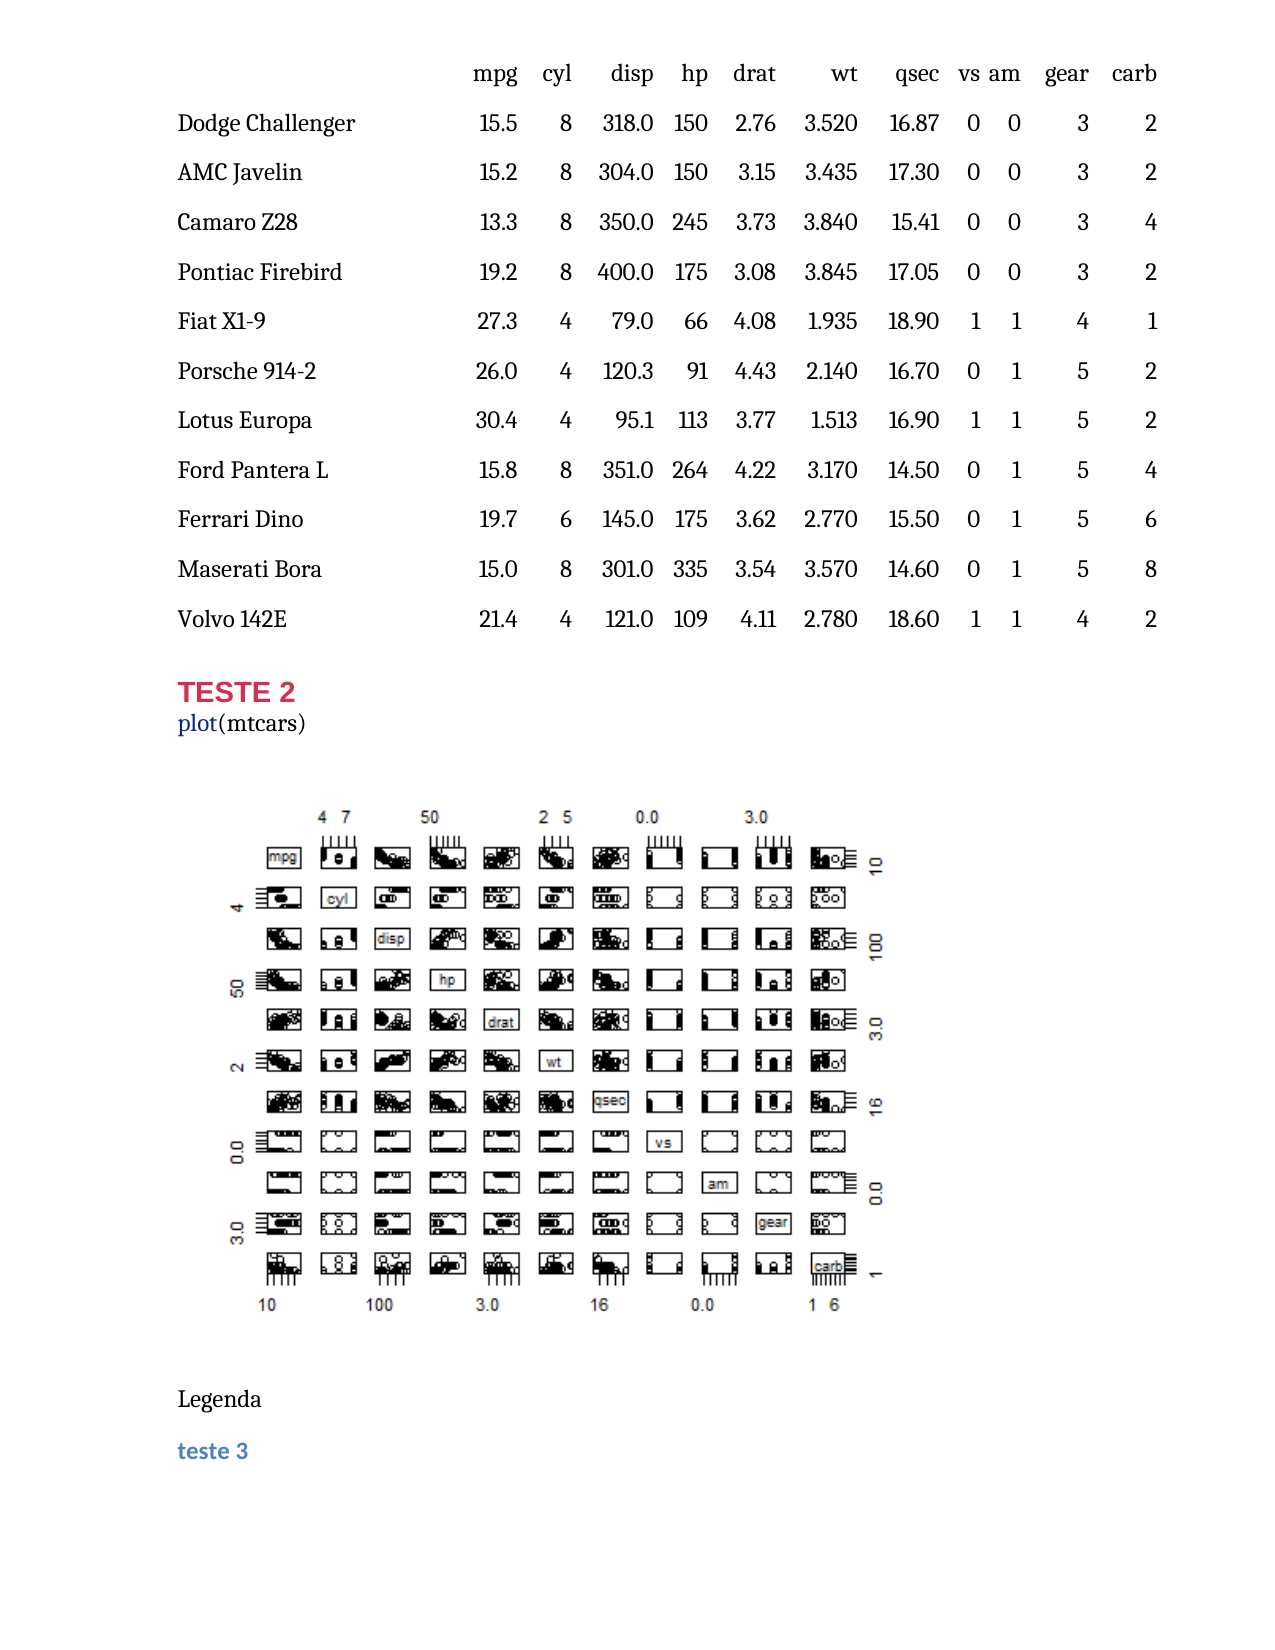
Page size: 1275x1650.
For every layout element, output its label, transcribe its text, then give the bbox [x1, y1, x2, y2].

table_cell 15.41 [858, 208, 939, 257]
table_cell 1 [939, 605, 980, 654]
table_cell 2 [1089, 605, 1157, 654]
table_cell 6 [1089, 505, 1157, 555]
table_cell 150 [653, 109, 708, 158]
table_cell 5 [1021, 505, 1089, 555]
table_header cyl [517, 59, 572, 109]
table_cell Dodge Challenger [177, 109, 449, 158]
table_cell 3.845 [776, 258, 857, 307]
table_cell 3.435 [776, 158, 857, 208]
table_cell 121.0 [572, 605, 653, 654]
table_cell 0 [980, 208, 1021, 257]
table_cell 27.3 [449, 307, 517, 357]
table_cell 109 [653, 605, 708, 654]
table_cell 4 [1089, 456, 1157, 505]
table_cell 350.0 [572, 208, 653, 257]
table_cell 1.513 [776, 406, 857, 456]
table_cell 1 [980, 357, 1021, 406]
table_header [177, 59, 449, 109]
table_cell 4 [1021, 605, 1089, 654]
table_cell 8 [517, 258, 572, 307]
table_cell 3.840 [776, 208, 857, 257]
table_cell 2 [1089, 406, 1157, 456]
table_cell 4 [517, 605, 572, 654]
table_cell 0 [939, 158, 980, 208]
table_cell 304.0 [572, 158, 653, 208]
table_cell 120.3 [572, 357, 653, 406]
table_cell Ford Pantera L [177, 456, 449, 505]
table_cell 15.50 [858, 505, 939, 555]
table_cell 15.8 [449, 456, 517, 505]
table_cell 245 [653, 208, 708, 257]
table_cell 1 [1089, 307, 1157, 357]
table_cell 2.76 [708, 109, 776, 158]
table_cell 14.50 [858, 456, 939, 505]
subtitle teste 3 [177, 1435, 1157, 1465]
table_cell 3.570 [776, 555, 857, 604]
table_cell 66 [653, 307, 708, 357]
table_cell 8 [517, 109, 572, 158]
table_cell 0 [939, 208, 980, 257]
table_header disp [572, 59, 653, 109]
table_cell 18.60 [858, 605, 939, 654]
table_cell 5 [1021, 555, 1089, 604]
table_cell 3.54 [708, 555, 776, 604]
table_cell 16.90 [858, 406, 939, 456]
table_cell 6 [517, 505, 572, 555]
table_cell 17.05 [858, 258, 939, 307]
table_cell 8 [517, 208, 572, 257]
table_header gear [1021, 59, 1089, 109]
table_cell 4.22 [708, 456, 776, 505]
table_cell 2.140 [776, 357, 857, 406]
table_header carb [1089, 59, 1157, 109]
table_cell 3 [1021, 208, 1089, 257]
table_cell 5 [1021, 456, 1089, 505]
table_cell 145.0 [572, 505, 653, 555]
table_cell AMC Javelin [177, 158, 449, 208]
table_cell 15.0 [449, 555, 517, 604]
table_cell 13.3 [449, 208, 517, 257]
table_cell 26.0 [449, 357, 517, 406]
table_cell 18.90 [858, 307, 939, 357]
table_cell 15.2 [449, 158, 517, 208]
table_cell 1 [980, 406, 1021, 456]
table_cell 1 [980, 307, 1021, 357]
table_cell 5 [1021, 357, 1089, 406]
table_cell 150 [653, 158, 708, 208]
table_cell 0 [939, 555, 980, 604]
table_header wt [776, 59, 857, 109]
table_cell 1 [939, 307, 980, 357]
table_cell 21.4 [449, 605, 517, 654]
table_cell 17.30 [858, 158, 939, 208]
text Legenda [177, 1385, 1157, 1414]
table_cell 0 [939, 456, 980, 505]
table_cell 3.15 [708, 158, 776, 208]
table_cell 351.0 [572, 456, 653, 505]
table_cell Porsche 914-2 [177, 357, 449, 406]
table_cell 15.5 [449, 109, 517, 158]
table_cell 3.520 [776, 109, 857, 158]
table_cell 16.87 [858, 109, 939, 158]
table_cell 95.1 [572, 406, 653, 456]
table_cell 3 [1021, 158, 1089, 208]
table_cell 8 [517, 555, 572, 604]
table_cell 1 [980, 456, 1021, 505]
table_cell Lotus Europa [177, 406, 449, 456]
table_cell 0 [939, 109, 980, 158]
table_cell 2 [1089, 158, 1157, 208]
table_cell 19.2 [449, 258, 517, 307]
table_header qsec [858, 59, 939, 109]
table_cell 4.11 [708, 605, 776, 654]
subtitle teste 2 [177, 675, 1157, 708]
table_cell 400.0 [572, 258, 653, 307]
table_cell 19.7 [449, 505, 517, 555]
picture [177, 758, 935, 1365]
table_cell Fiat X1-9 [177, 307, 449, 357]
table_header hp [653, 59, 708, 109]
table_cell 0 [980, 258, 1021, 307]
table_cell 3.73 [708, 208, 776, 257]
table_cell 16.70 [858, 357, 939, 406]
table_cell 4.08 [708, 307, 776, 357]
table_cell 0 [939, 505, 980, 555]
table_cell 318.0 [572, 109, 653, 158]
table_cell 1 [980, 555, 1021, 604]
table_cell Volvo 142E [177, 605, 449, 654]
table_cell 0 [939, 258, 980, 307]
table_cell 0 [980, 109, 1021, 158]
table_cell 4 [517, 406, 572, 456]
table_cell 2 [1089, 109, 1157, 158]
table_cell 175 [653, 258, 708, 307]
table_cell 4 [1089, 208, 1157, 257]
table_cell 3.62 [708, 505, 776, 555]
table_cell 3.08 [708, 258, 776, 307]
table_cell 30.4 [449, 406, 517, 456]
table_cell 3.170 [776, 456, 857, 505]
table_cell 8 [517, 158, 572, 208]
table_cell 3.77 [708, 406, 776, 456]
table_cell 8 [517, 456, 572, 505]
text plot(mtcars) [177, 708, 1157, 737]
table_cell 1 [980, 505, 1021, 555]
table_cell 8 [1089, 555, 1157, 604]
table_cell 264 [653, 456, 708, 505]
table_cell 301.0 [572, 555, 653, 604]
table_cell 2.770 [776, 505, 857, 555]
table_header mpg [449, 59, 517, 109]
table_cell 4.43 [708, 357, 776, 406]
table_cell 1 [939, 406, 980, 456]
table_header drat [708, 59, 776, 109]
table_cell 4 [517, 307, 572, 357]
table_cell 2 [1089, 357, 1157, 406]
table_cell 14.60 [858, 555, 939, 604]
table_cell Ferrari Dino [177, 505, 449, 555]
table_cell 4 [1021, 307, 1089, 357]
table_cell 0 [980, 158, 1021, 208]
table_cell 4 [517, 357, 572, 406]
table_cell 335 [653, 555, 708, 604]
table_cell Pontiac Firebird [177, 258, 449, 307]
table_header am [980, 59, 1021, 109]
table_cell Maserati Bora [177, 555, 449, 604]
table_cell 0 [939, 357, 980, 406]
table_cell 1 [980, 605, 1021, 654]
table_cell 2.780 [776, 605, 857, 654]
table_cell 3 [1021, 109, 1089, 158]
table_cell Camaro Z28 [177, 208, 449, 257]
table_cell 1.935 [776, 307, 857, 357]
table_cell 3 [1021, 258, 1089, 307]
table_cell 2 [1089, 258, 1157, 307]
table_cell 175 [653, 505, 708, 555]
table_cell 5 [1021, 406, 1089, 456]
table_cell 91 [653, 357, 708, 406]
table_cell 113 [653, 406, 708, 456]
table_header vs [939, 59, 980, 109]
table_cell 79.0 [572, 307, 653, 357]
